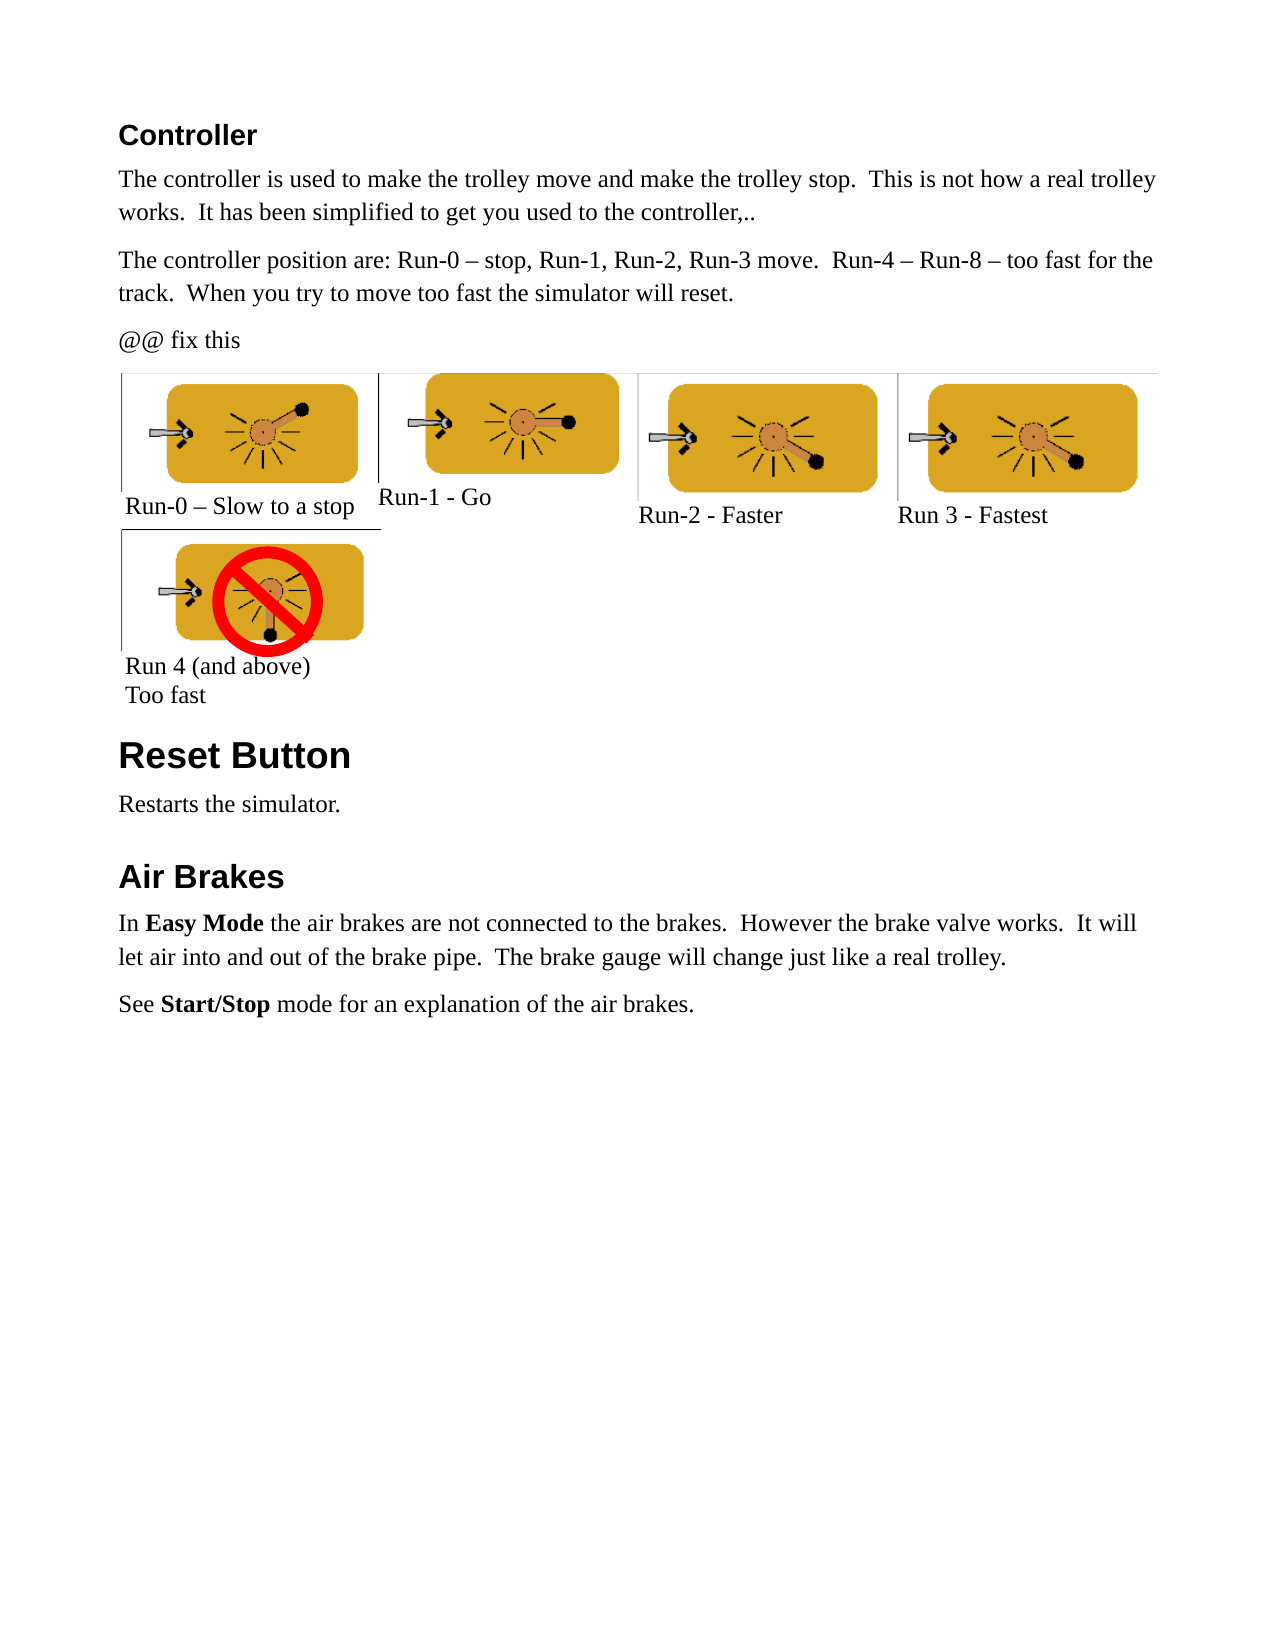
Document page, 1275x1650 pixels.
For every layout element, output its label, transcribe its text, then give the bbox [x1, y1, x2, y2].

table_header Run-2 - Faster [638, 501, 897, 529]
table_cell [638, 529, 897, 708]
subtitle Reset Button [118, 733, 1157, 777]
picture [121, 373, 1158, 501]
table_cell [378, 529, 638, 708]
text The controller is used to make the trolley move and make the trolley stop. This is not how a real trolley works. It has been simplified to get you used to the controller,.. [118, 164, 1157, 226]
subtitle Controller [118, 118, 1157, 152]
table_header Run-0 – Slow to a stop [125, 492, 378, 529]
table_header Run-1 - Go [378, 483, 638, 529]
subtitle Air Brakes [118, 858, 1157, 896]
table_header Run 3 - Fastest [897, 501, 1158, 529]
text @@ fix this [118, 325, 1157, 354]
text Restarts the simulator. [118, 789, 1157, 818]
table_cell [897, 529, 1158, 708]
text In Easy Mode the air brakes are not connected to the brakes. However the brake valve works. It will let air into and out of the brake pipe. The brake gauge will change just like a real trolley. [118, 908, 1157, 970]
text The controller position are: Run-0 – stop, Run-1, Run-2, Run-3 move. Run-4 – Run-8 – too fast for the track. When you try to move too fast the simulator will reset. [118, 245, 1157, 307]
picture [225, 578, 295, 645]
picture [242, 559, 310, 624]
picture [121, 529, 382, 651]
table_cell Run 4 (and above) Too fast [125, 651, 378, 708]
text See Start/Stop mode for an explanation of the air brakes. [118, 989, 1157, 1018]
